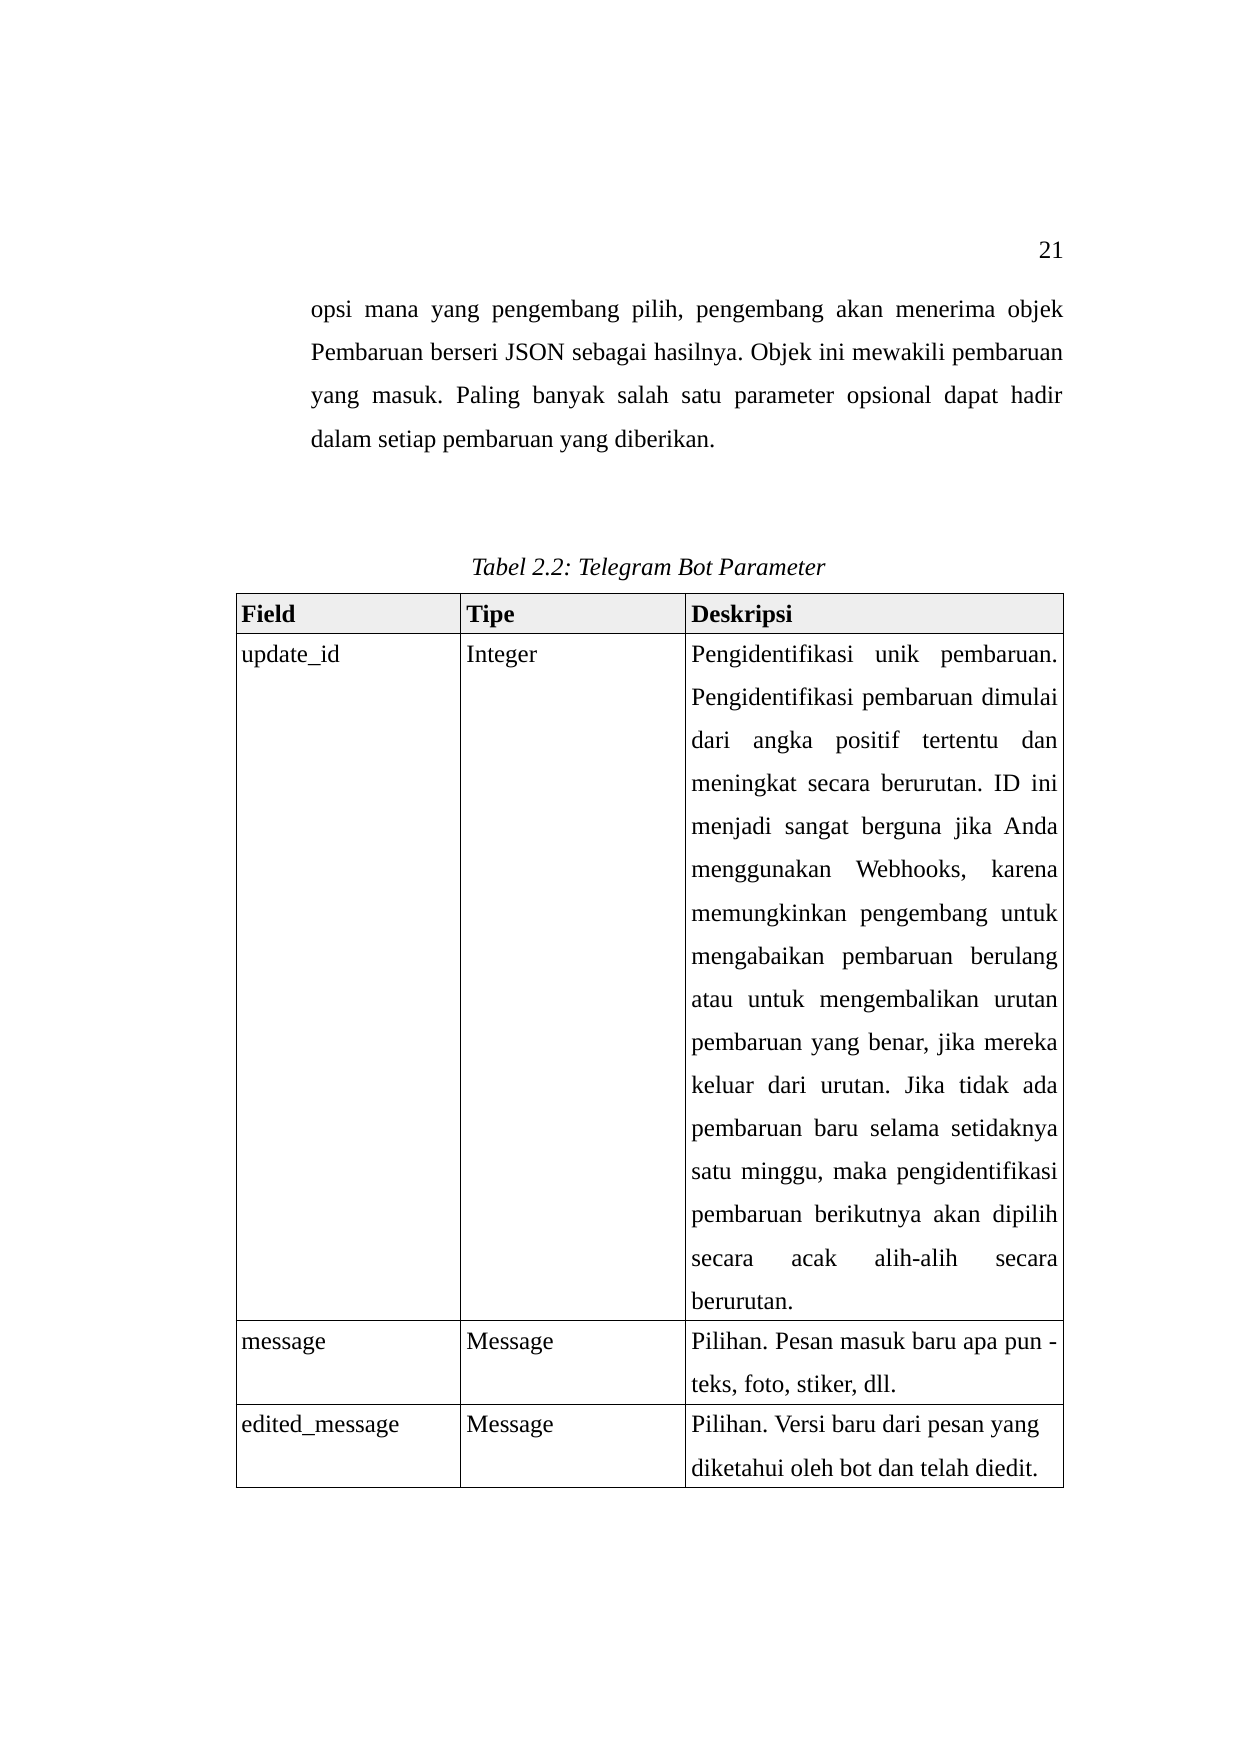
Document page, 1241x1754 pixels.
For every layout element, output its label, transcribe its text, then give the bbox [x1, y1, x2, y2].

table_cell Pilihan. Versi baru dari pesan yang diketahui oleh bot dan telah diedit. [686, 1405, 1063, 1487]
text Tabel 2.2: Telegram Bot Parameter [236, 552, 1063, 580]
list opsi mana yang pengembang pilih, pengembang akan menerima objek Pembaruan berseri JSON sebagai hasilnya. Objek ini mewakili pembaruan yang masuk. Paling banyak salah satu parameter opsional dapat hadir dalam setiap pembaruan yang diberikan. [273, 294, 1063, 452]
table_cell message [237, 1321, 460, 1404]
table_cell update_id [237, 634, 460, 1320]
table_cell Pilihan. Pesan masuk baru apa pun - teks, foto, stiker, dll. [686, 1321, 1063, 1404]
table_cell Message [461, 1405, 685, 1487]
table_cell Message [461, 1321, 685, 1404]
table_cell Pengidentifikasi unik pembaruan. Pengidentifikasi pembaruan dimulai dari angka positif tertentu dan meningkat secara berurutan. ID ini menjadi sangat berguna jika Anda menggunakan Webhooks, karena memungkinkan pengembang untuk mengabaikan pembaruan berulang atau untuk mengembalikan urutan pembaruan yang benar, jika mereka keluar dari urutan. Jika tidak ada pembaruan baru selama setidaknya satu minggu, maka pengidentifikasi pembaruan berikutnya akan dipilih secara acak alih-alih secara berurutan. [686, 634, 1063, 1320]
table_header Field [237, 594, 460, 633]
table_header Deskripsi [686, 594, 1063, 633]
table_cell edited_message [237, 1405, 460, 1487]
table_cell Integer [461, 634, 685, 1320]
table_header Tipe [461, 594, 685, 633]
